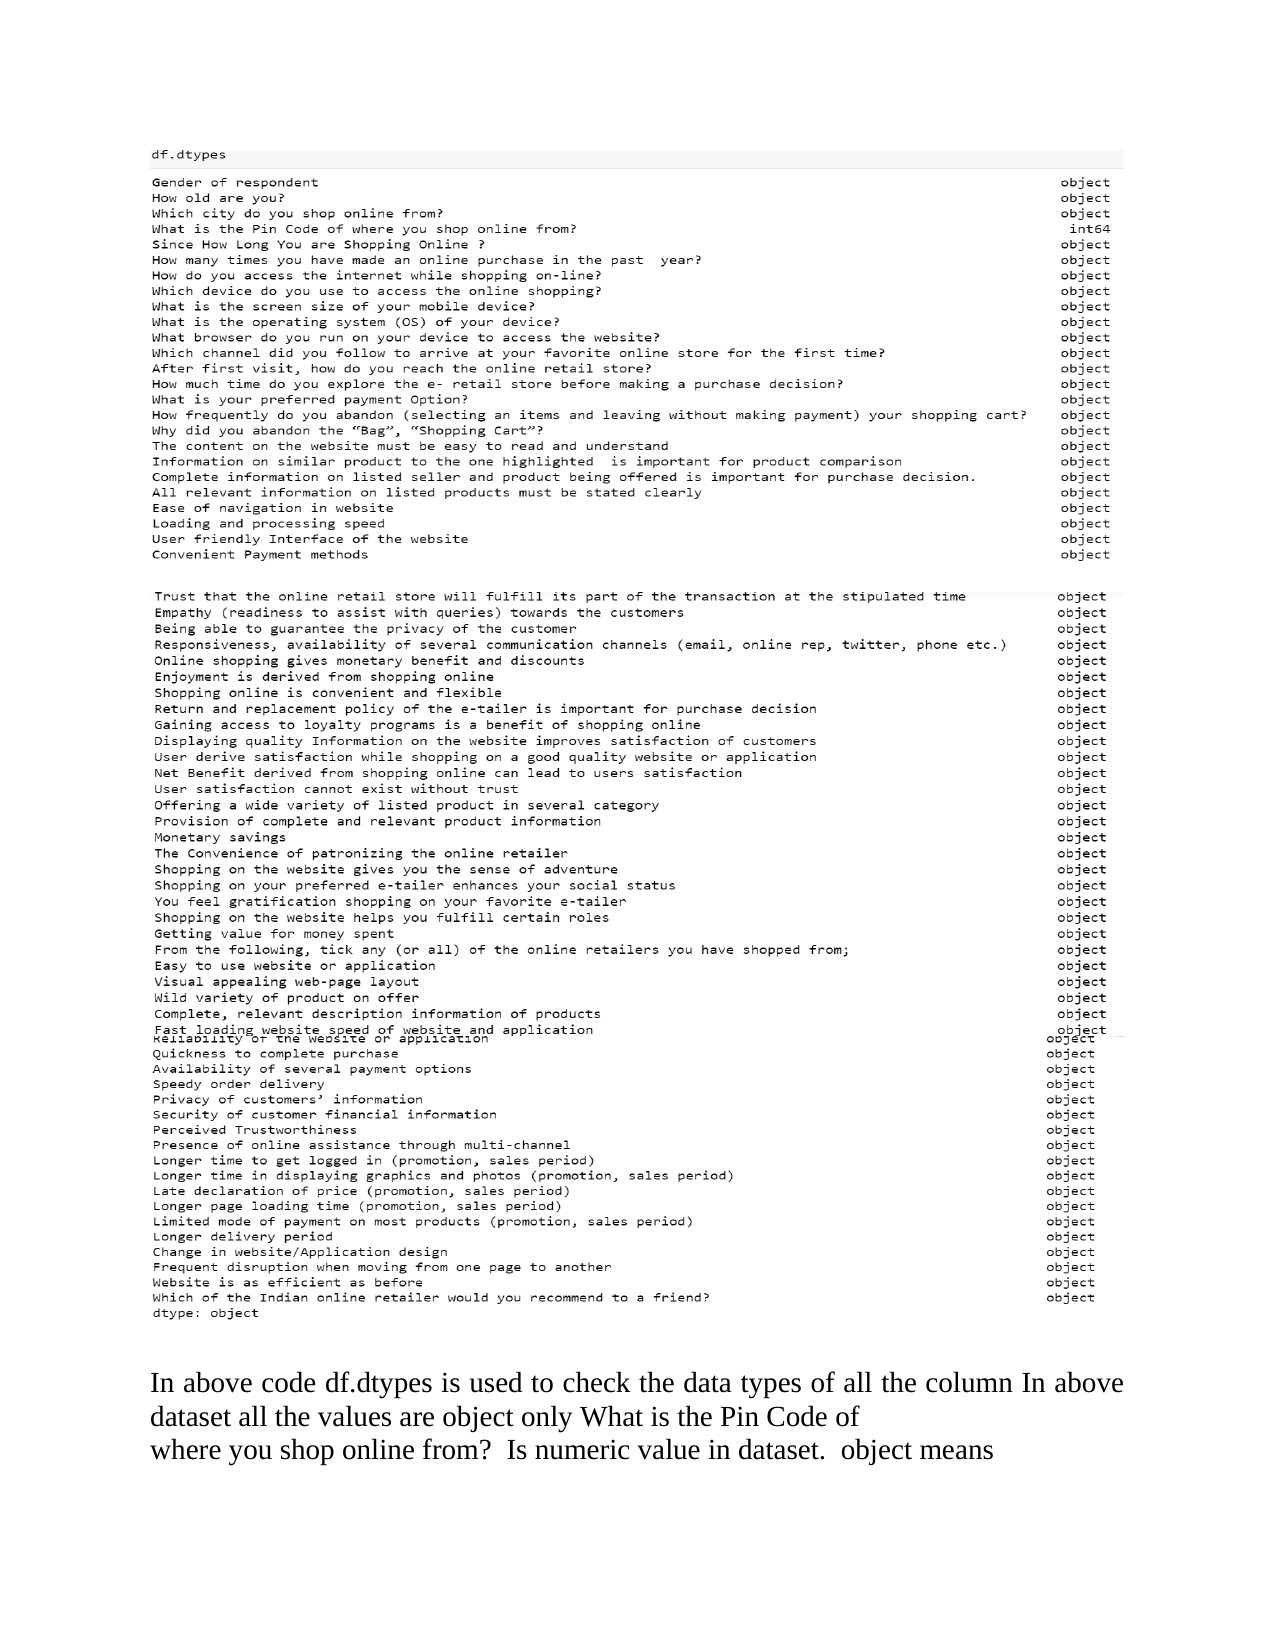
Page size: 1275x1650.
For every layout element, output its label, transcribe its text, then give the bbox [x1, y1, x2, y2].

text In above code df.dtypes is used to check the data types of all the column In above dataset all the values are object only What is the Pin Code of [150, 1365, 1125, 1432]
text where you shop online from? Is numeric value in dataset. object means [150, 1432, 1125, 1466]
